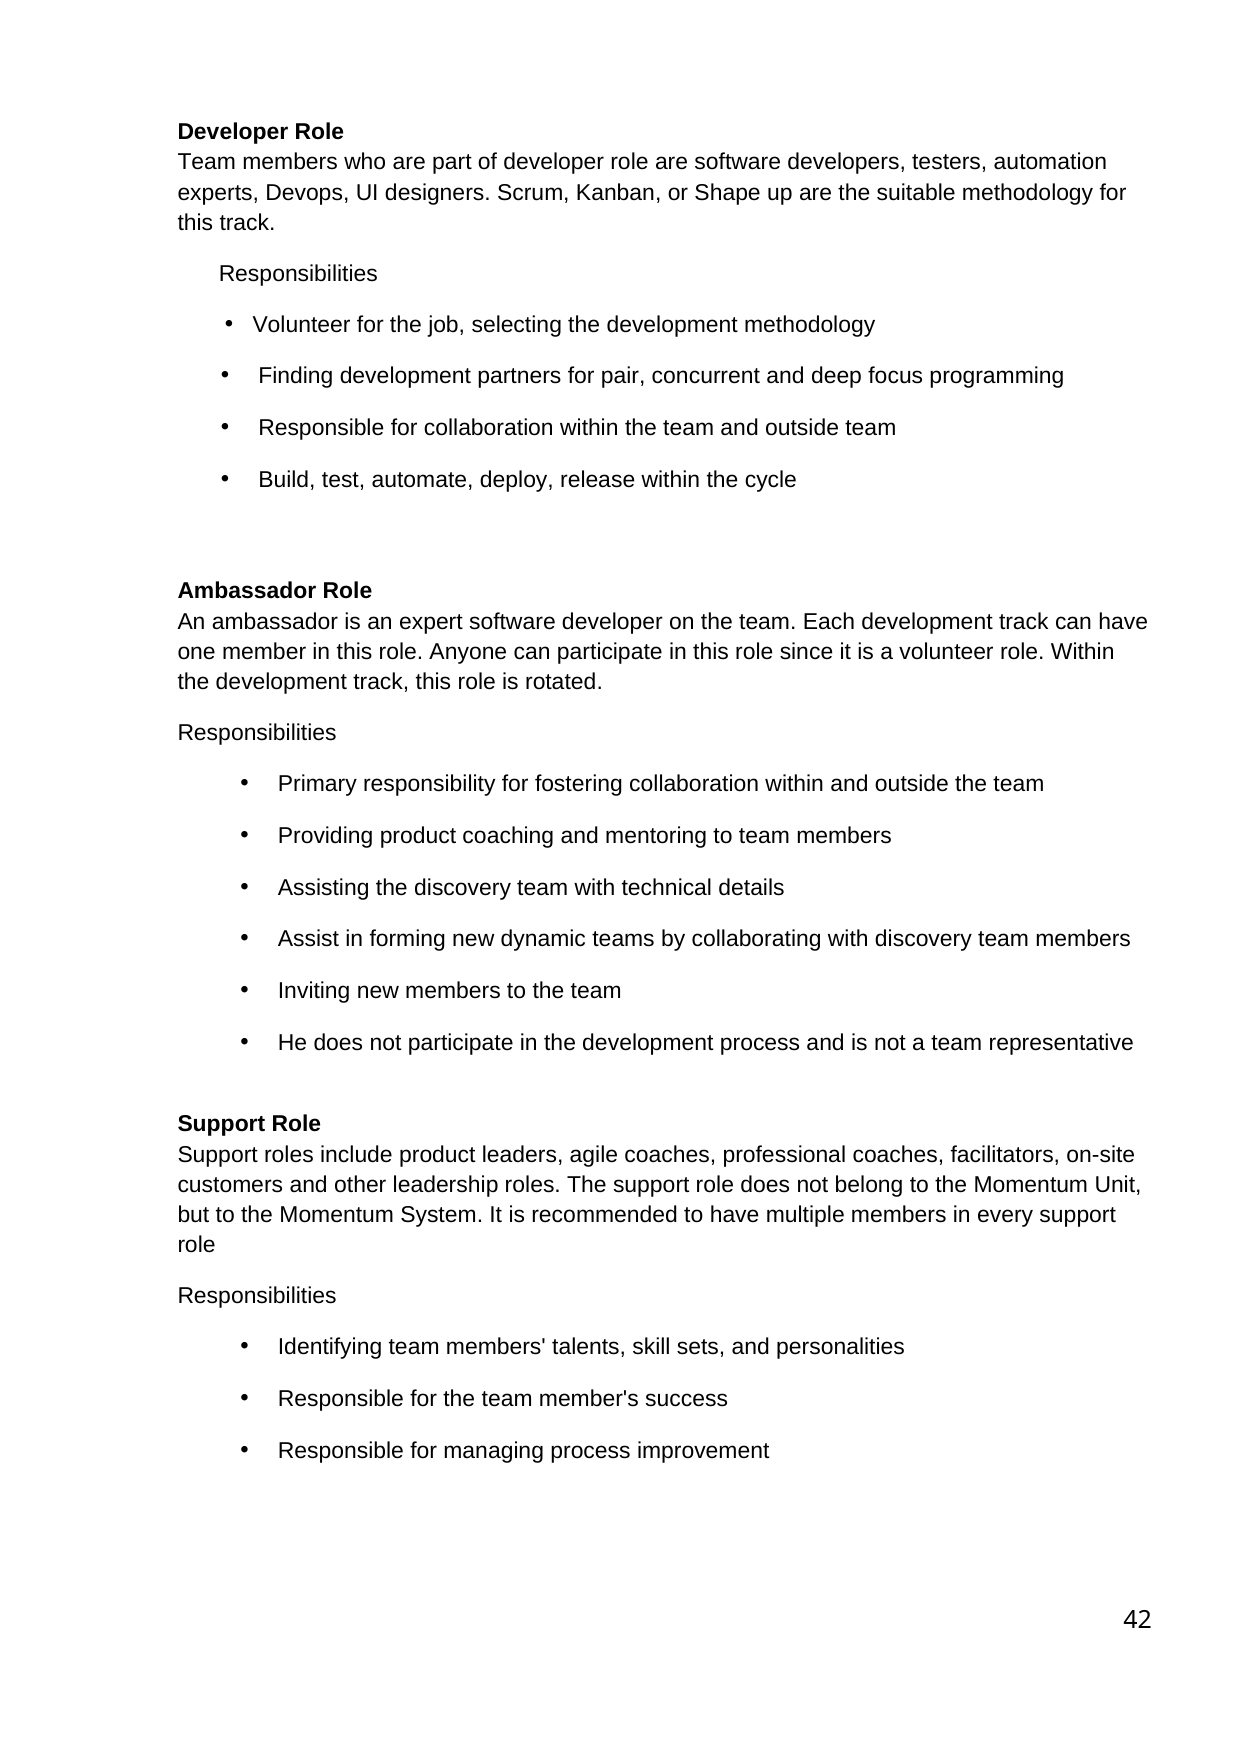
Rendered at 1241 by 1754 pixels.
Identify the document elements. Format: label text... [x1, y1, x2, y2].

list Primary responsibility for fostering collaboration within and outside the team [240, 770, 1152, 797]
list Responsible for managing process improvement [240, 1437, 1152, 1463]
list Volunteer for the job, selecting the development methodology [224, 311, 1152, 338]
list Responsible for collaboration within the team and outside team [221, 414, 1152, 441]
text Ambassador Role An ambassador is an expert software developer on the team. Each development track can have one member in this role. Anyone can participate in this role since it is a volunteer role. Within the development track, this role is rotated. [177, 577, 1152, 694]
list Assist in forming new dynamic teams by collaborating with discovery team members [240, 925, 1152, 952]
list Inviting new members to the team [240, 977, 1152, 1004]
list Assisting the discovery team with technical details [240, 873, 1152, 900]
list Responsible for the team member's success [240, 1385, 1152, 1412]
text Responsibilities [177, 1282, 1152, 1309]
list He does not participate in the development process and is not a team representative [240, 1028, 1152, 1055]
text Support Role Support roles include product leaders, agile coaches, professional coaches, facilitators, on-site customers and other leadership roles. The support role does not belong to the Momentum Unit, but to the Momentum System. It is recommended to have multiple members in every support role [177, 1080, 1152, 1258]
text Responsibilities [177, 719, 1152, 746]
list Build, test, automate, deploy, release within the cycle [221, 466, 1152, 493]
text Responsibilities [218, 260, 1152, 286]
list Providing product coaching and mentoring to team members [240, 822, 1152, 849]
list Identifying team members' talents, skill sets, and personalities [240, 1333, 1152, 1360]
list Finding development partners for pair, concurrent and deep focus programming [221, 362, 1152, 389]
text Developer Role Team members who are part of developer role are software developers, testers, automation experts, Devops, UI designers. Scrum, Kanban, or Shape up are the suitable methodology for this track. [177, 118, 1152, 235]
